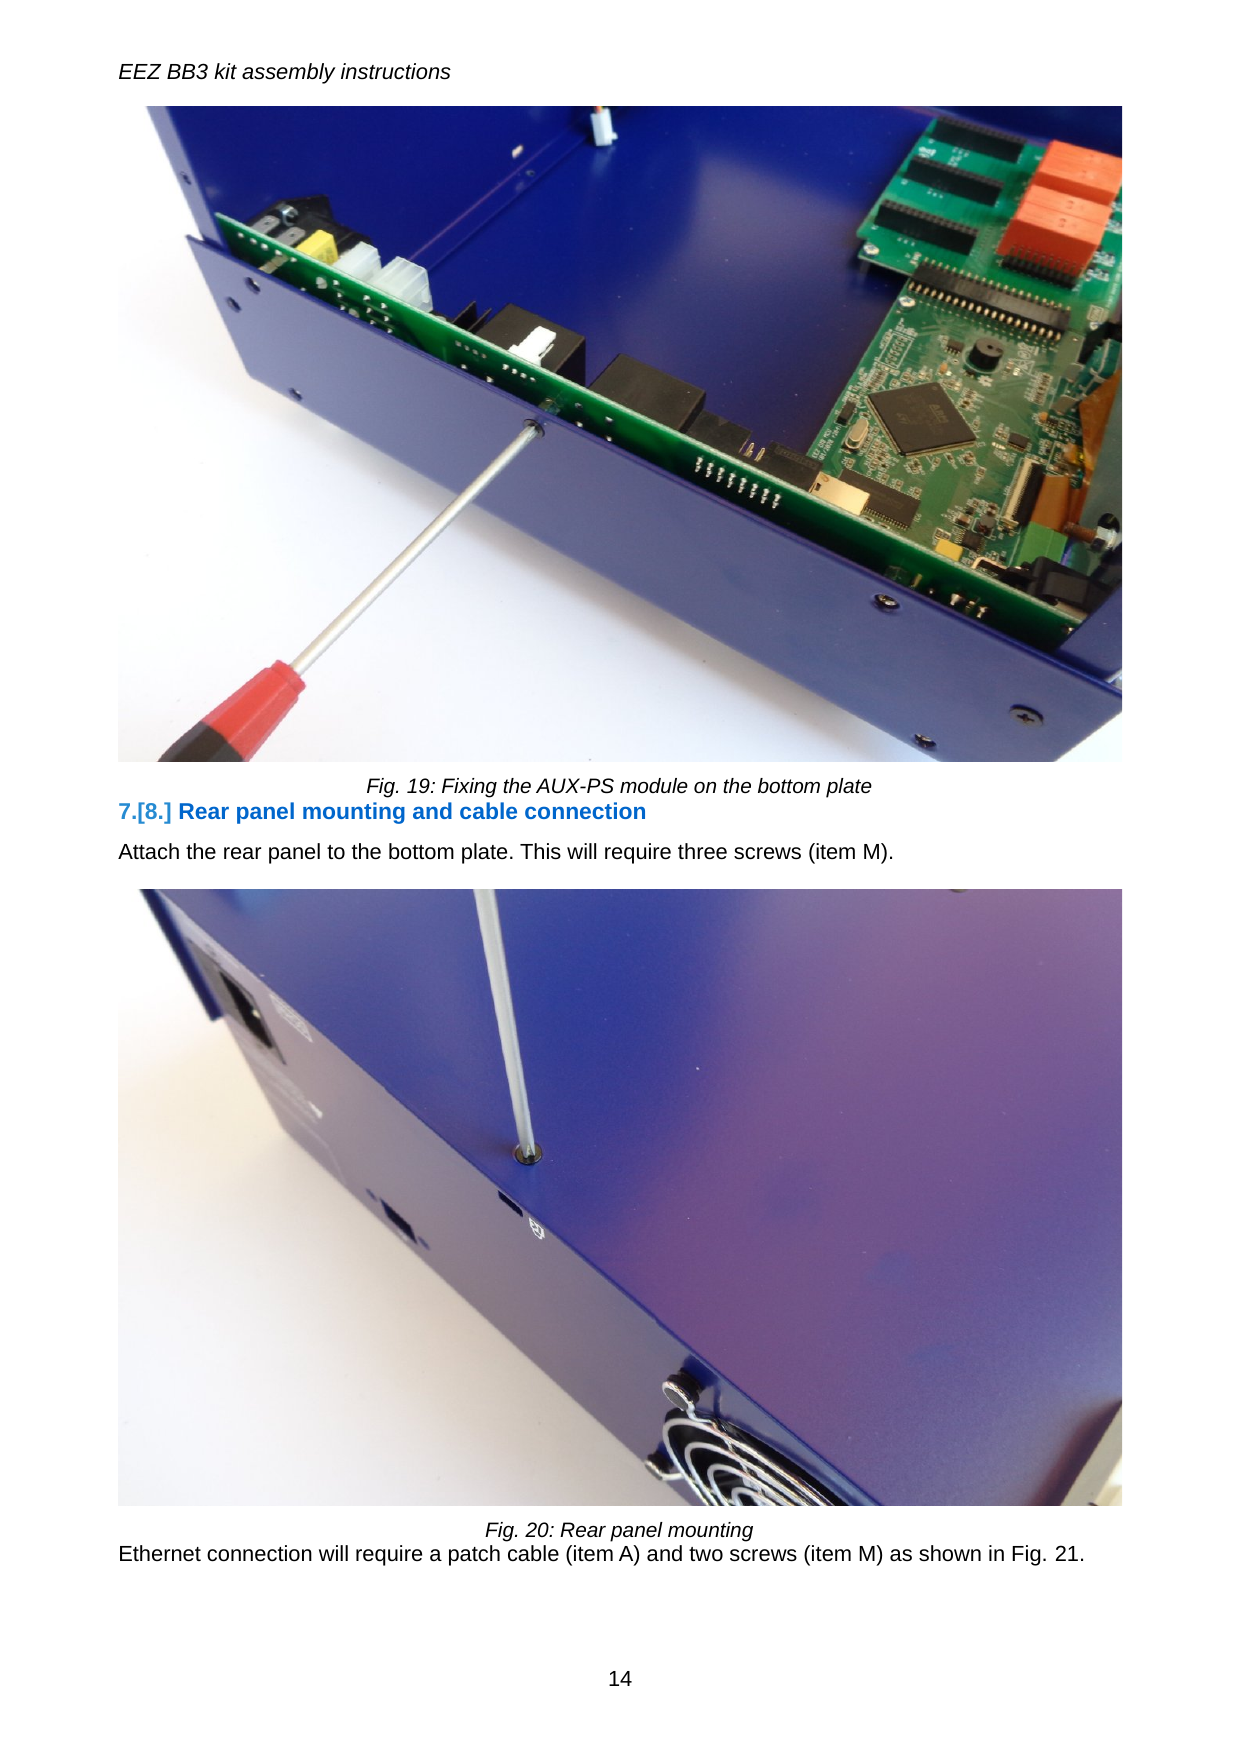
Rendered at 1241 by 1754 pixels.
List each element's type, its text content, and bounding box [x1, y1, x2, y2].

text Ethernet connection will require a patch cable (item A) and two screws (item M) as shown in Fig. 21. [118, 1541, 1122, 1567]
text Fig. 20: Rear panel mounting [118, 1506, 1122, 1541]
text Attach the rear panel to the bottom plate. This will require three screws (item M). [118, 839, 1122, 864]
subtitle Rear panel mounting and cable connection [118, 798, 1122, 824]
picture [118, 889, 1123, 1506]
picture [118, 106, 1123, 762]
list Fig. 19: Fixing the AUX-PS module on the bottom plate [118, 762, 1122, 798]
